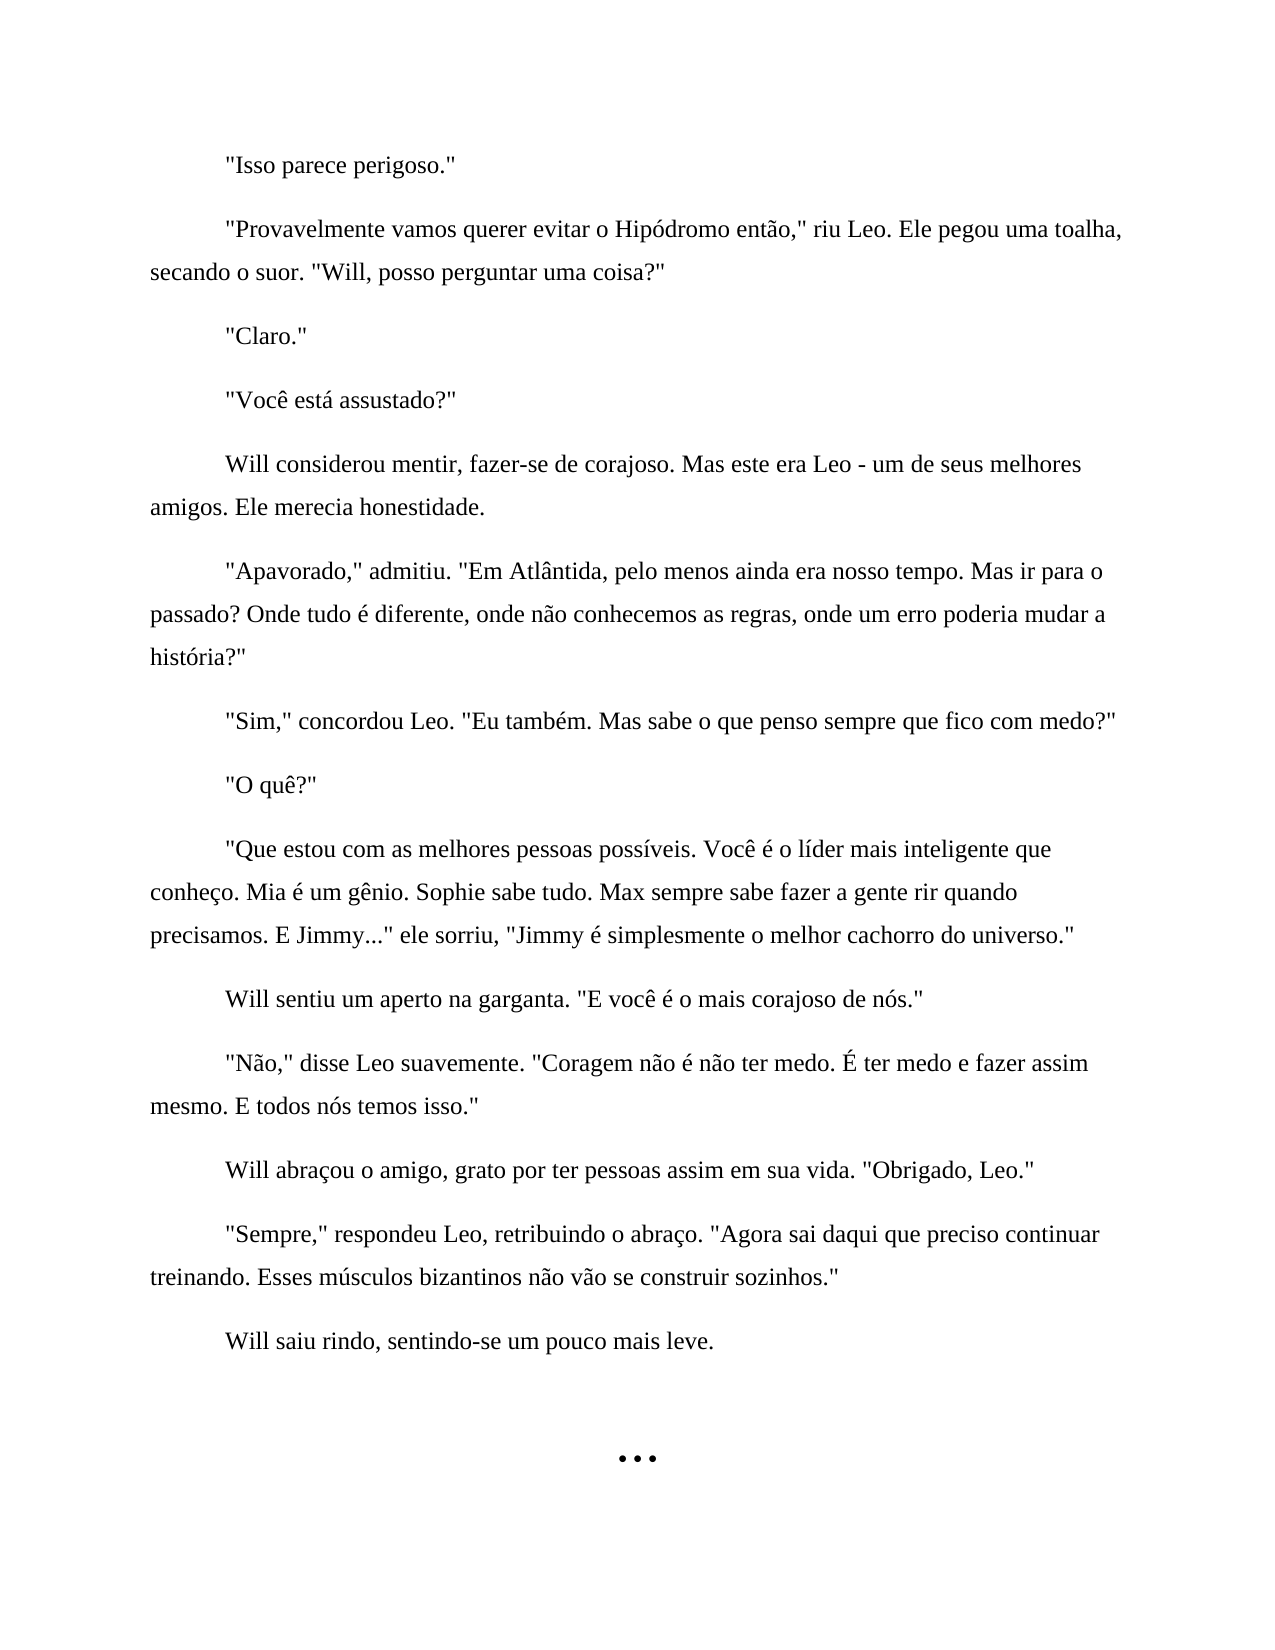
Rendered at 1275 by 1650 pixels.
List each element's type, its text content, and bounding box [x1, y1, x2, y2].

text • • • [150, 1444, 1125, 1473]
text "Sempre," respondeu Leo, retribuindo o abraço. "Agora sai daqui que preciso continuar treinando. Esses músculos bizantinos não vão se construir sozinhos." [150, 1219, 1125, 1291]
text "Que estou com as melhores pessoas possíveis. Você é o líder mais inteligente que conheço. Mia é um gênio. Sophie sabe tudo. Max sempre sabe fazer a gente rir quando precisamos. E Jimmy..." ele sorriu, "Jimmy é simplesmente o melhor cachorro do universo." [150, 834, 1125, 949]
text "Isso parece perigoso." [150, 150, 1125, 179]
text Will sentiu um aperto na garganta. "E você é o mais corajoso de nós." [150, 984, 1125, 1013]
text Will abraçou o amigo, grato por ter pessoas assim em sua vida. "Obrigado, Leo." [150, 1155, 1125, 1184]
text "Provavelmente vamos querer evitar o Hipódromo então," riu Leo. Ele pegou uma toalha, secando o suor. "Will, posso perguntar uma coisa?" [150, 214, 1125, 286]
text "Não," disse Leo suavemente. "Coragem não é não ter medo. É ter medo e fazer assim mesmo. E todos nós temos isso." [150, 1048, 1125, 1120]
text "O quê?" [150, 770, 1125, 799]
text Will saiu rindo, sentindo-se um pouco mais leve. [150, 1326, 1125, 1355]
text "Claro." [150, 321, 1125, 350]
text "Apavorado," admitiu. "Em Atlântida, pelo menos ainda era nosso tempo. Mas ir para o passado? Onde tudo é diferente, onde não conhecemos as regras, onde um erro poderia mudar a história?" [150, 556, 1125, 671]
text "Você está assustado?" [150, 385, 1125, 414]
text Will considerou mentir, fazer-se de corajoso. Mas este era Leo - um de seus melhores amigos. Ele merecia honestidade. [150, 449, 1125, 521]
text "Sim," concordou Leo. "Eu também. Mas sabe o que penso sempre que fico com medo?" [150, 706, 1125, 735]
